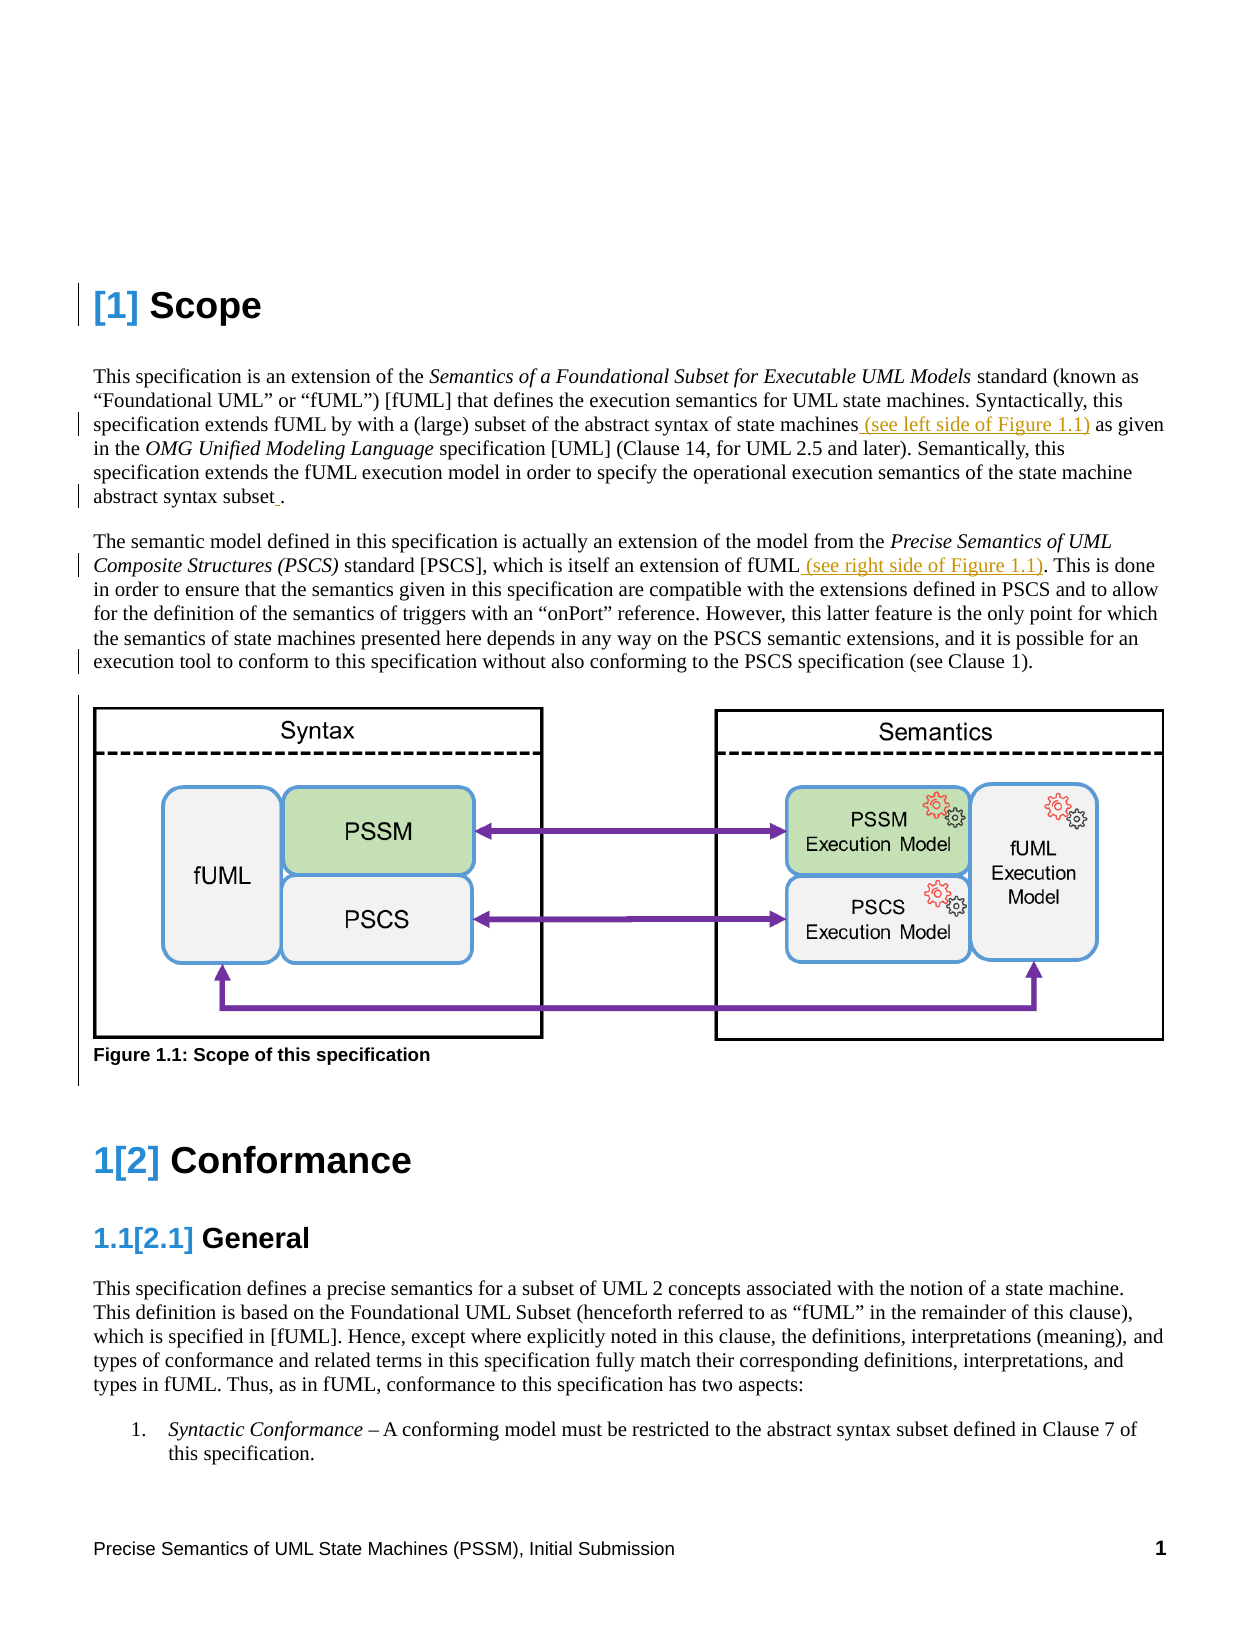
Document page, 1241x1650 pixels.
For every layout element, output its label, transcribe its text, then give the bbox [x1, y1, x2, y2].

text Figure 1.1: Scope of this specification [93, 1041, 1164, 1066]
text This specification is an extension of the Semantics of a Foundational Subset for Executable UML Models standard (known as “Foundational UML” or “fUML”) [fUML] that defines the execution semantics for UML state machines. Syntactically, this specification extends fUML by with a (large) subset of the abstract syntax of state machines (see left side of Figure 1.1) as given in the OMG Unified Modeling Language specification [UML] (Clause 14, for UML 2.5 and later). Semantically, this specification extends the fUML execution model in order to specify the operational execution semantics of the state machine abstract syntax subset . [93, 364, 1164, 508]
text This specification defines a precise semantics for a subset of UML 2 concepts associated with the notion of a state machine. This definition is based on the Foundational UML Subset (henceforth referred to as “fUML” in the remainder of this clause), which is specified in [fUML]. Hence, except where explicitly noted in this clause, the definitions, interpretations (meaning), and types of conformance and related terms in this specification fully match their corresponding definitions, interpretations, and types in fUML. Thus, as in fUML, conformance to this specification has two aspects: [93, 1276, 1164, 1396]
text The semantic model defined in this specification is actually an extension of the model from the Precise Semantics of UML Composite Structures (PSCS) standard [PSCS], which is itself an extension of fUML (see right side of Figure 1.1). This is done in order to ensure that the semantics given in this specification are compatible with the extensions defined in PSCS and to allow for the definition of the semantics of triggers with an “onPort” reference. However, this latter feature is the only point for which the semantics of state machines presented here depends in any way on the PSCS semantic extensions, and it is possible for an execution tool to conform to this specification without also conforming to the PSCS specification (see Clause 1). [93, 529, 1164, 673]
subtitle Conformance [93, 1138, 1164, 1182]
subtitle Scope [93, 283, 1164, 326]
subtitle General [93, 1219, 1164, 1254]
picture [93, 707, 1164, 1041]
list Syntactic Conformance – A conforming model must be restricted to the abstract syntax subset defined in Clause 7 of this specification. [131, 1417, 1164, 1465]
